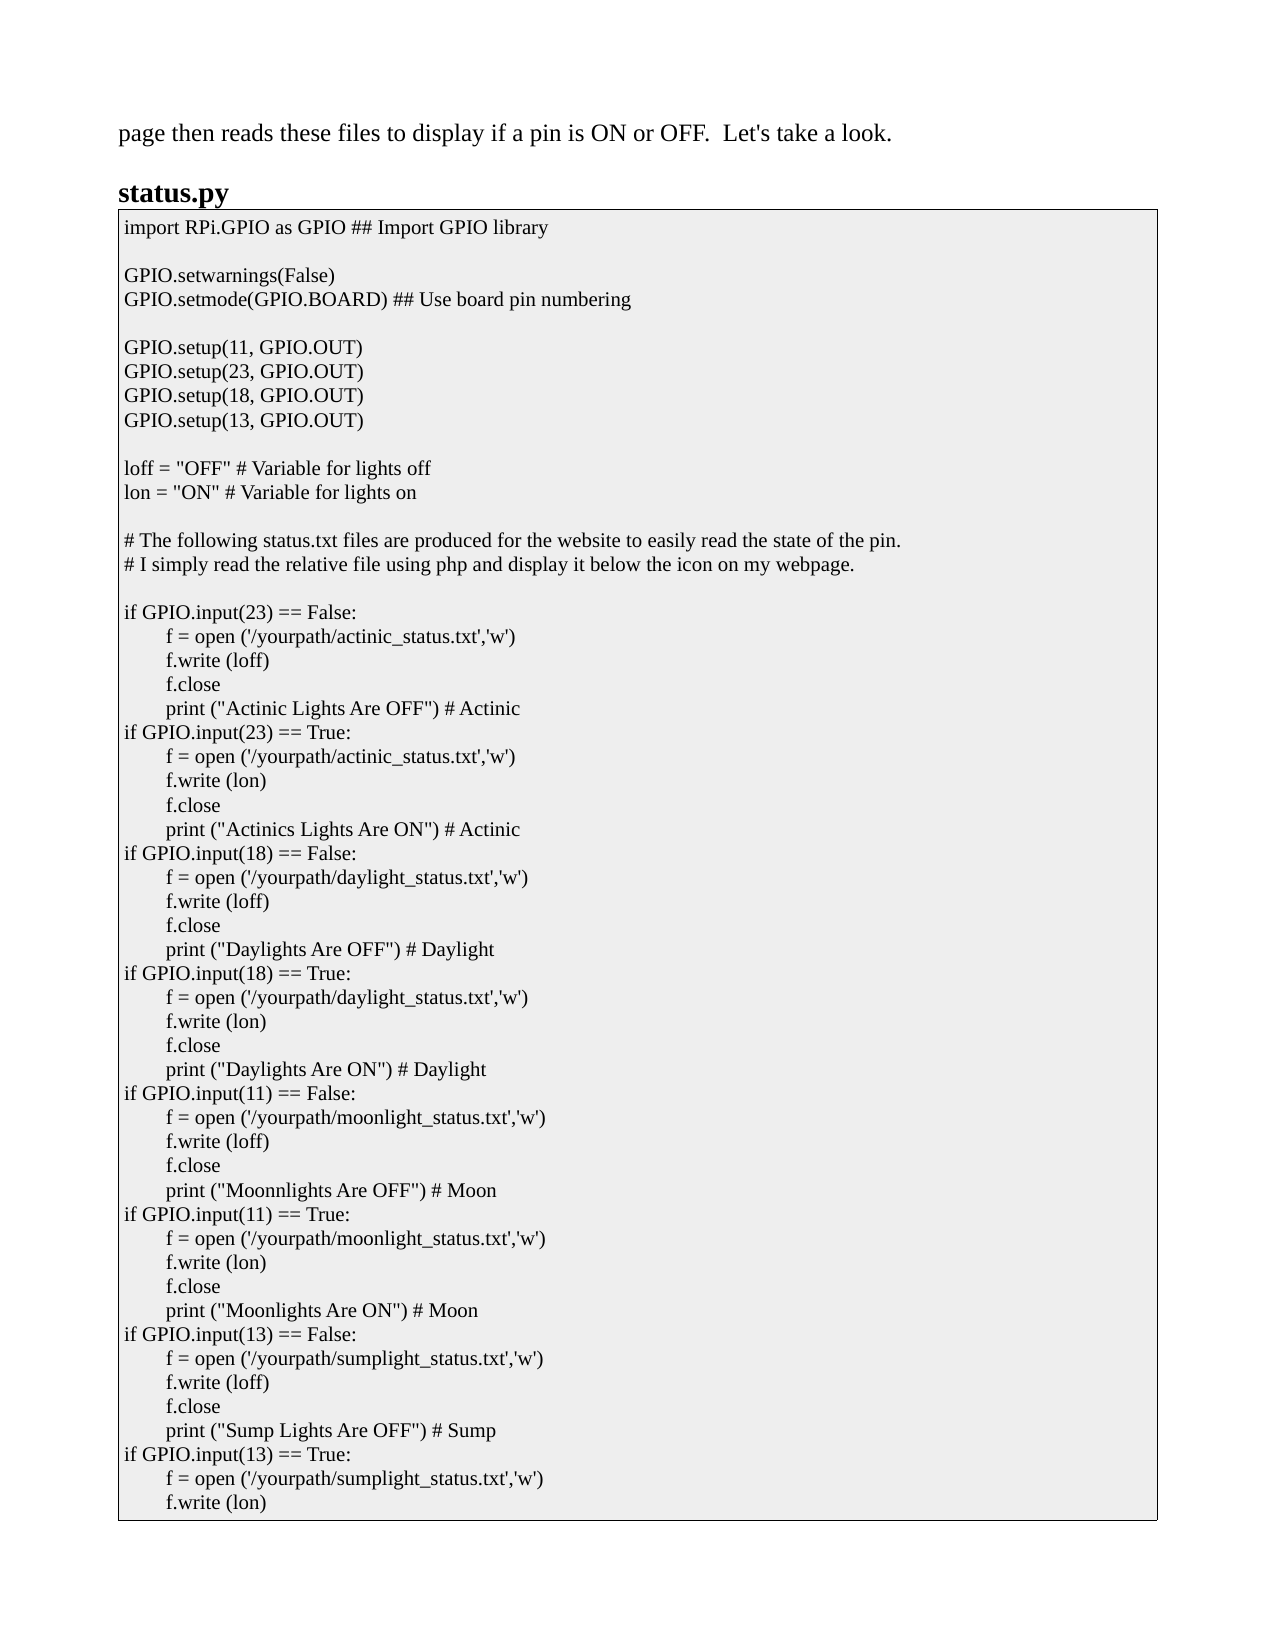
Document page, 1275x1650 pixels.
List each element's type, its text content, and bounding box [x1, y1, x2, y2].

table_header import RPi.GPIO as GPIO ## Import GPIO library GPIO.setwarnings(False) GPIO.setmode(GPIO.BOARD) ## Use board pin numbering GPIO.setup(11, GPIO.OUT) GPIO.setup(23, GPIO.OUT) GPIO.setup(18, GPIO.OUT) GPIO.setup(13, GPIO.OUT) loff = "OFF" # Variable for lights off lon = "ON" # Variable for lights on # The following status.txt files are produced for the website to easily read the state of the pin. # I simply read the relative file using php and display it below the icon on my webpage. if GPIO.input(23) == False: f = open ('/yourpath/actinic_status.txt','w') f.write (loff) f.close print ("Actinic Lights Are OFF") # Actinic if GPIO.input(23) == True: f = open ('/yourpath/actinic_status.txt','w') f.write (lon) f.close print ("Actinics Lights Are ON") # Actinic if GPIO.input(18) == False: f = open ('/yourpath/daylight_status.txt','w') f.write (loff) f.close print ("Daylights Are OFF") # Daylight if GPIO.input(18) == True: f = open ('/yourpath/daylight_status.txt','w') f.write (lon) f.close print ("Daylights Are ON") # Daylight if GPIO.input(11) == False: f = open ('/yourpath/moonlight_status.txt','w') f.write (loff) f.close print ("Moonnlights Are OFF") # Moon if GPIO.input(11) == True: f = open ('/yourpath/moonlight_status.txt','w') f.write (lon) f.close print ("Moonlights Are ON") # Moon if GPIO.input(13) == False: f = open ('/yourpath/sumplight_status.txt','w') f.write (loff) f.close print ("Sump Lights Are OFF") # Sump if GPIO.input(13) == True: f = open ('/yourpath/sumplight_status.txt','w') f.write (lon) [119, 210, 1157, 1520]
text page then reads these files to display if a pin is ON or OFF. Let's take a look. [118, 118, 1157, 147]
text status.py [118, 176, 1157, 209]
